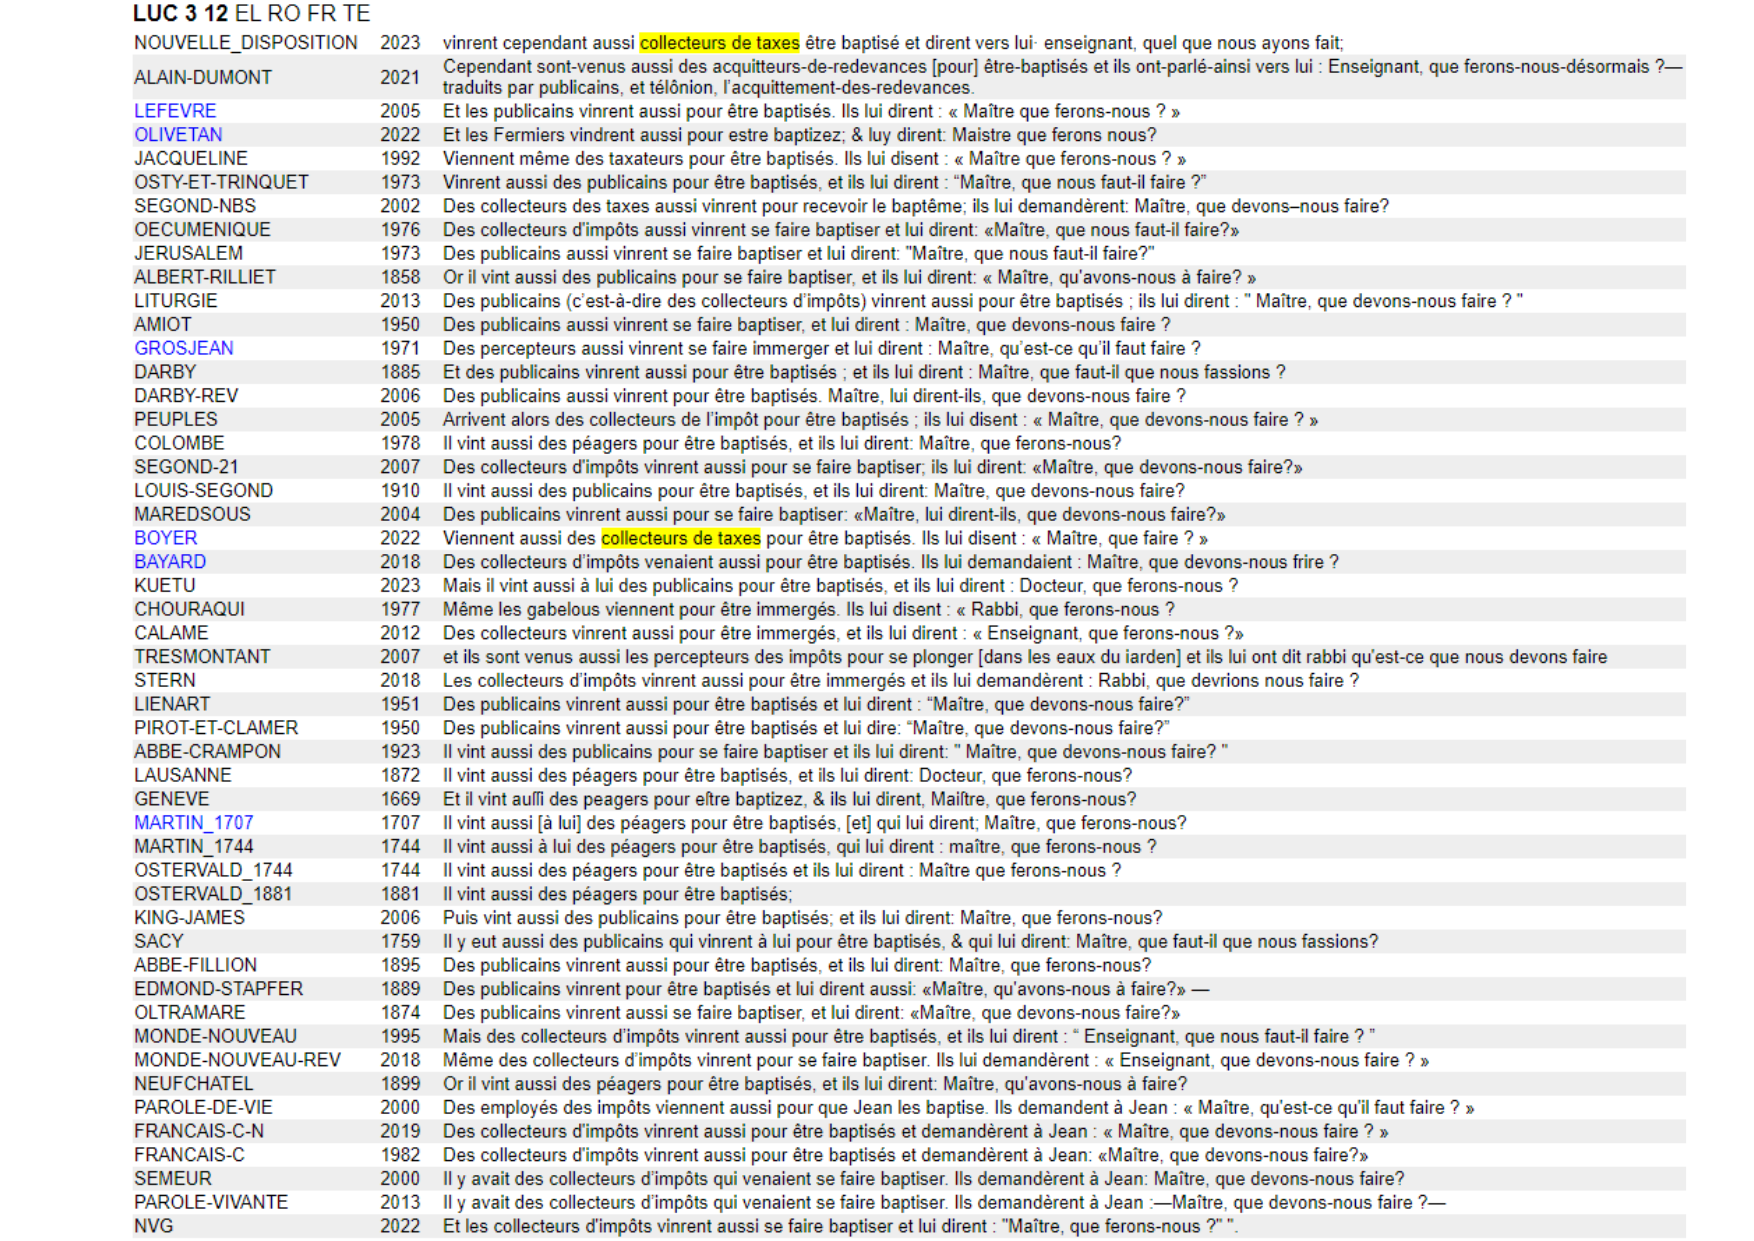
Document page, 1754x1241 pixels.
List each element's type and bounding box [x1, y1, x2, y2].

picture [126, 0, 1687, 1241]
